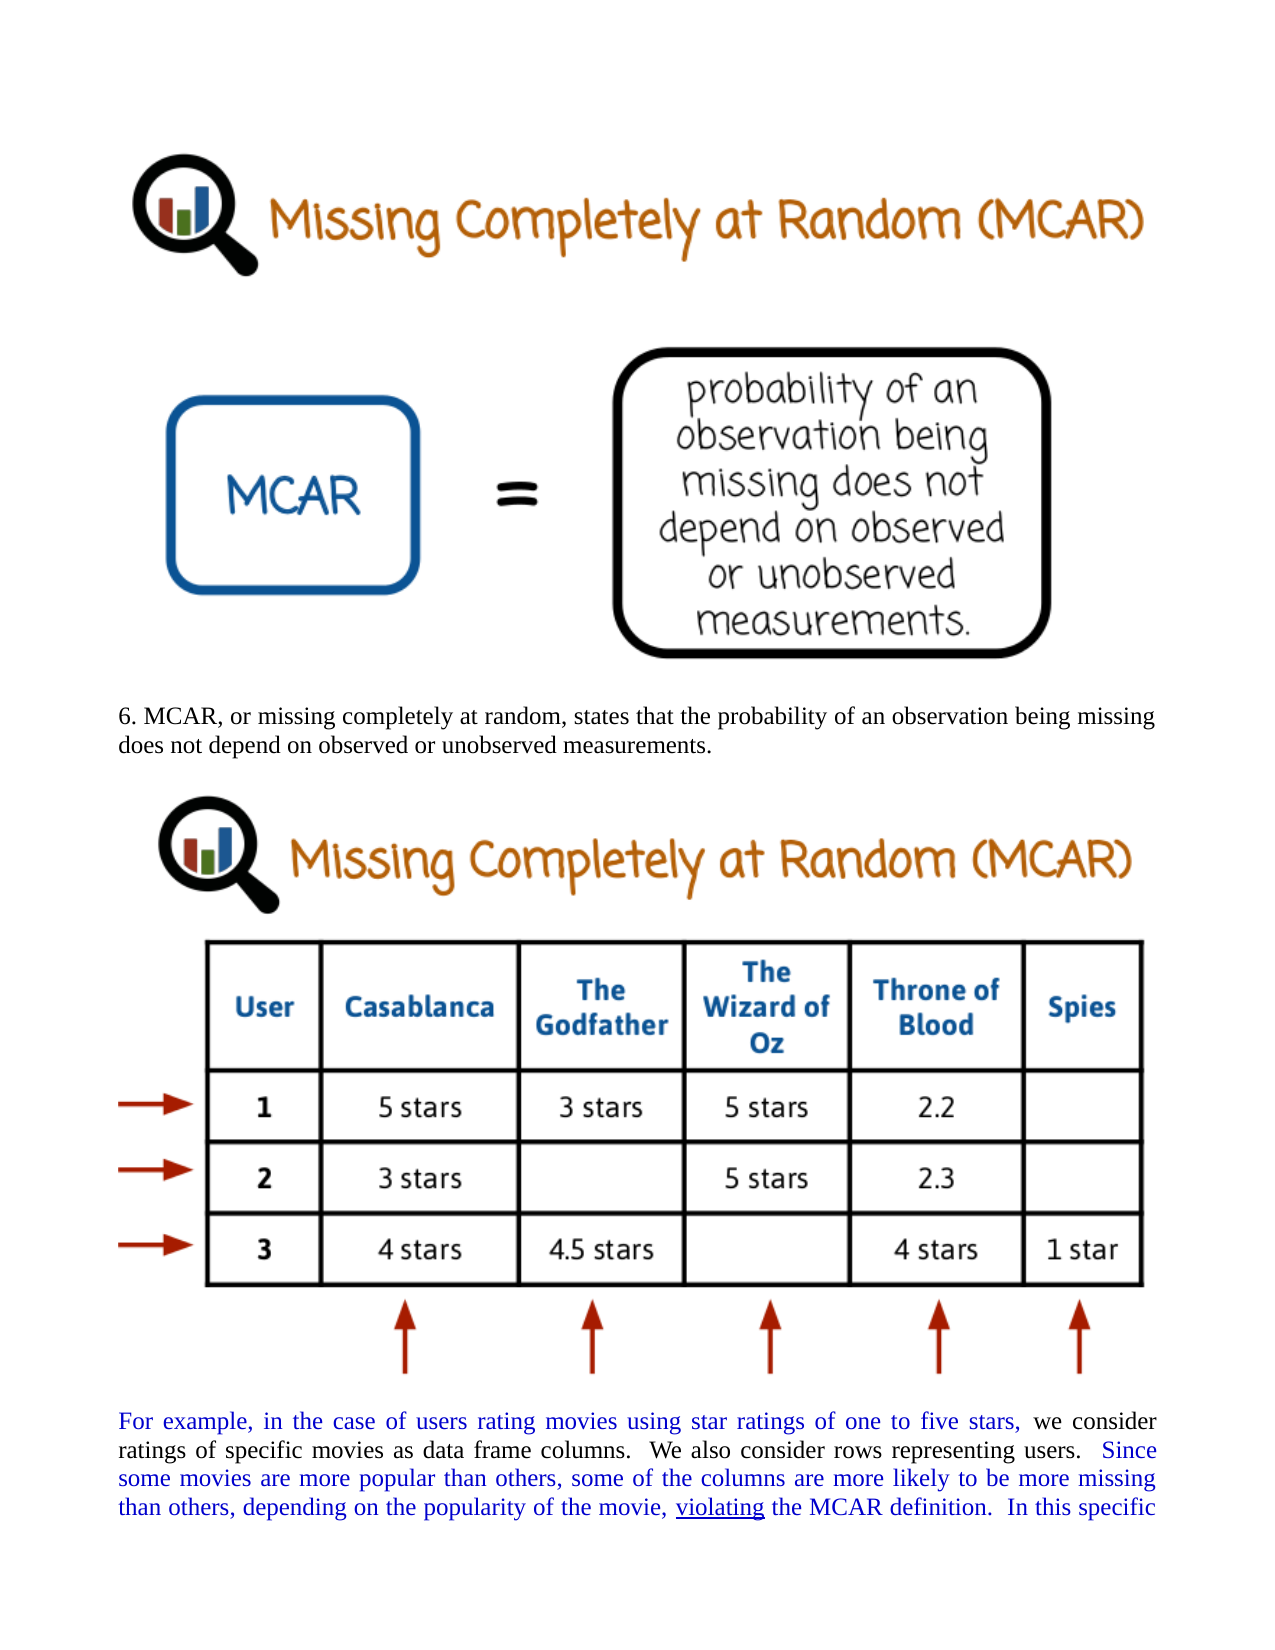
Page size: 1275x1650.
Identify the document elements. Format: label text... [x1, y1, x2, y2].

text For example, in the case of users rating movies using star ratings of one to five stars, we consider ratings of specific movies as data frame columns. We also consider rows representing users. Since some movies are more popular than others, some of the columns are more likely to be more missing than others, depending on the popularity of the movie, violating the MCAR definition. In this specific [118, 1406, 1157, 1521]
picture [118, 146, 1157, 673]
text 6. MCAR, or missing completely at random, states that the probability of an observation being missing does not depend on observed or unobserved measurements. [118, 701, 1157, 759]
picture [118, 787, 1157, 1378]
